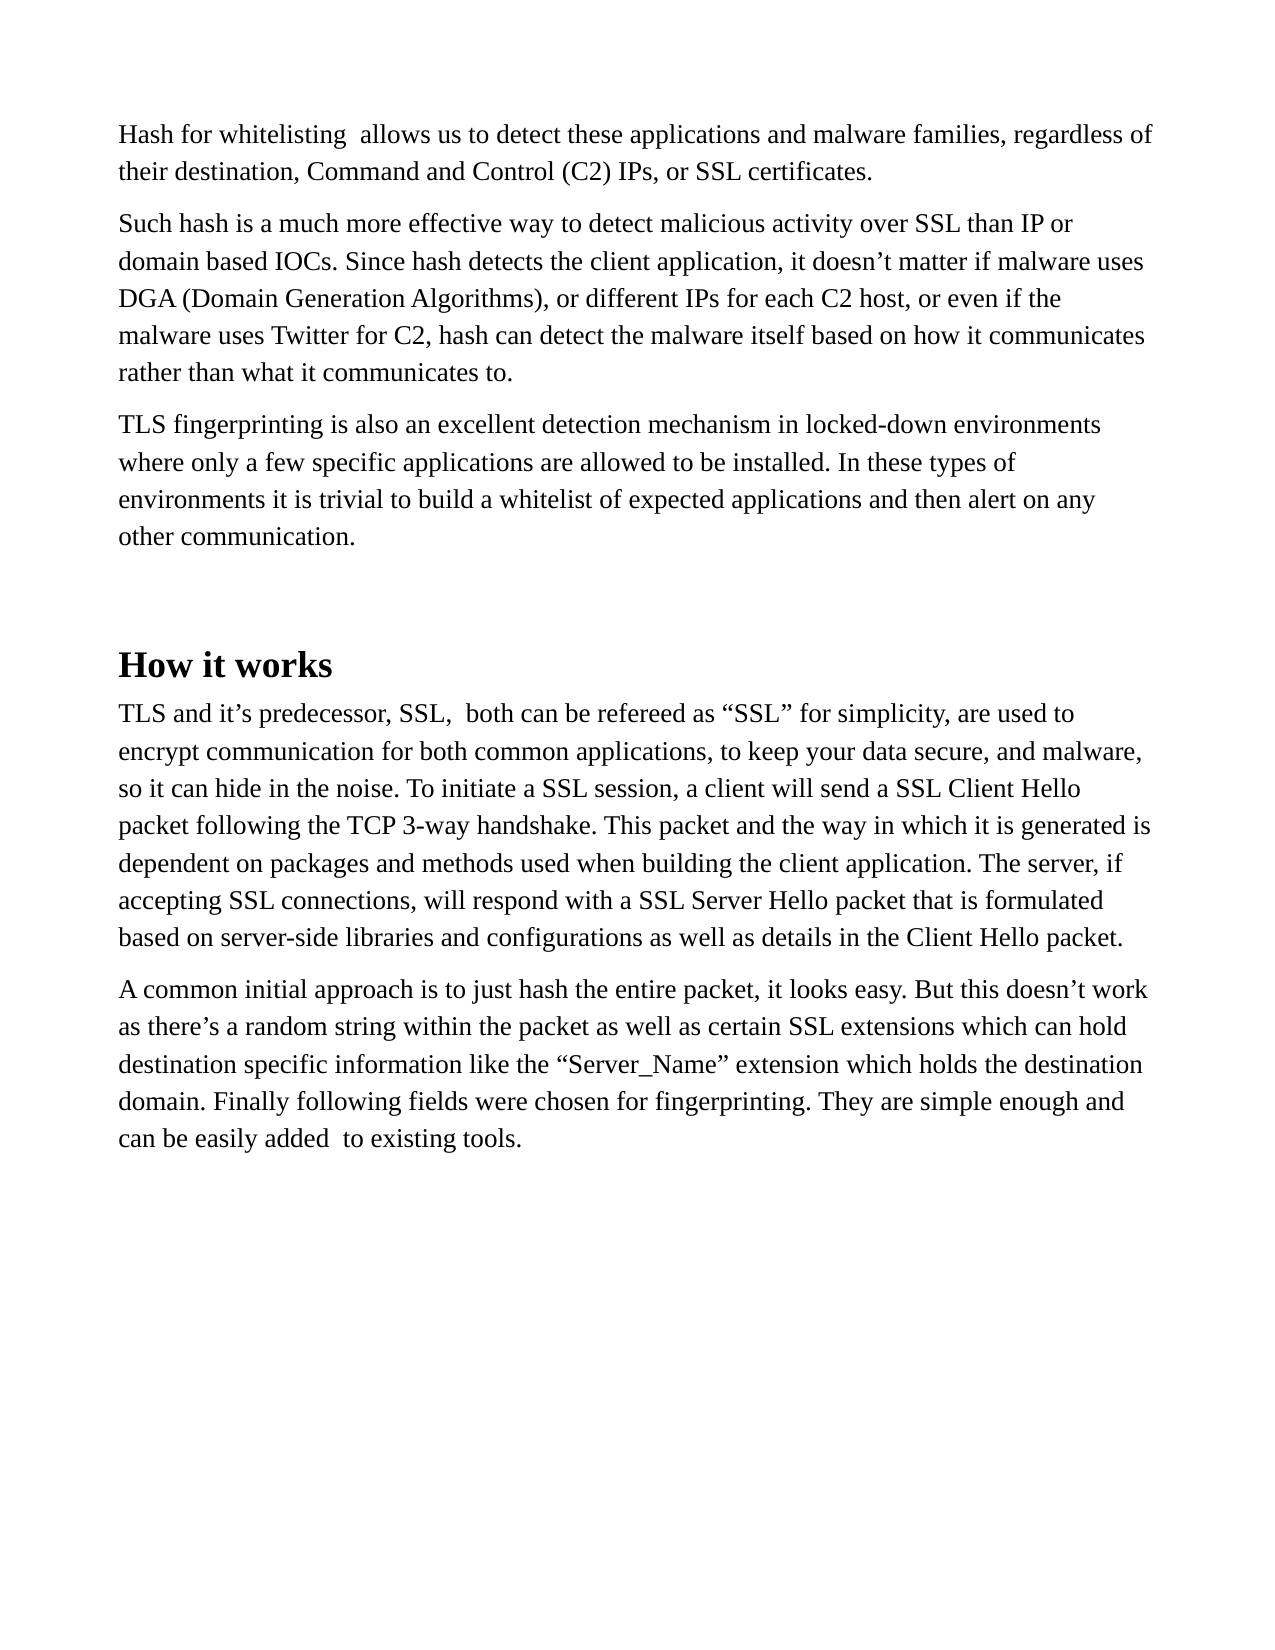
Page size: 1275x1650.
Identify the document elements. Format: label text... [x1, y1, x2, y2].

subtitle How it works [118, 642, 1157, 685]
text Hash for whitelisting allows us to detect these applications and malware families, regardless of their destination, Command and Control (C2) IPs, or SSL certificates. [118, 118, 1157, 187]
text A common initial approach is to just hash the entire packet, it looks easy. But this doesn’t work as there’s a random string within the packet as well as certain SSL extensions which can hold destination specific information like the “Server_Name” extension which holds the destination domain. Finally following fields were chosen for fingerprinting. They are simple enough and can be easily added to existing tools. [118, 973, 1157, 1153]
text TLS fingerprinting is also an excellent detection mechanism in locked-down environments where only a few specific applications are allowed to be installed. In these types of environments it is trivial to build a whitelist of expected applications and then alert on any other communication. [118, 408, 1157, 551]
text Such hash is a much more effective way to detect malicious activity over SSL than IP or domain based IOCs. Since hash detects the client application, it doesn’t matter if malware uses DGA (Domain Generation Algorithms), or different IPs for each C2 host, or even if the malware uses Twitter for C2, hash can detect the malware itself based on how it communicates rather than what it communicates to. [118, 207, 1157, 388]
text TLS and it’s predecessor, SSL, both can be refereed as “SSL” for simplicity, are used to encrypt communication for both common applications, to keep your data secure, and malware, so it can hide in the noise. To initiate a SSL session, a client will send a SSL Client Hello packet following the TCP 3-way handshake. This packet and the way in which it is generated is dependent on packages and methods used when building the client application. The server, if accepting SSL connections, will respond with a SSL Server Hello packet that is formulated based on server-side libraries and configurations as well as details in the Client Hello packet. [118, 698, 1157, 952]
